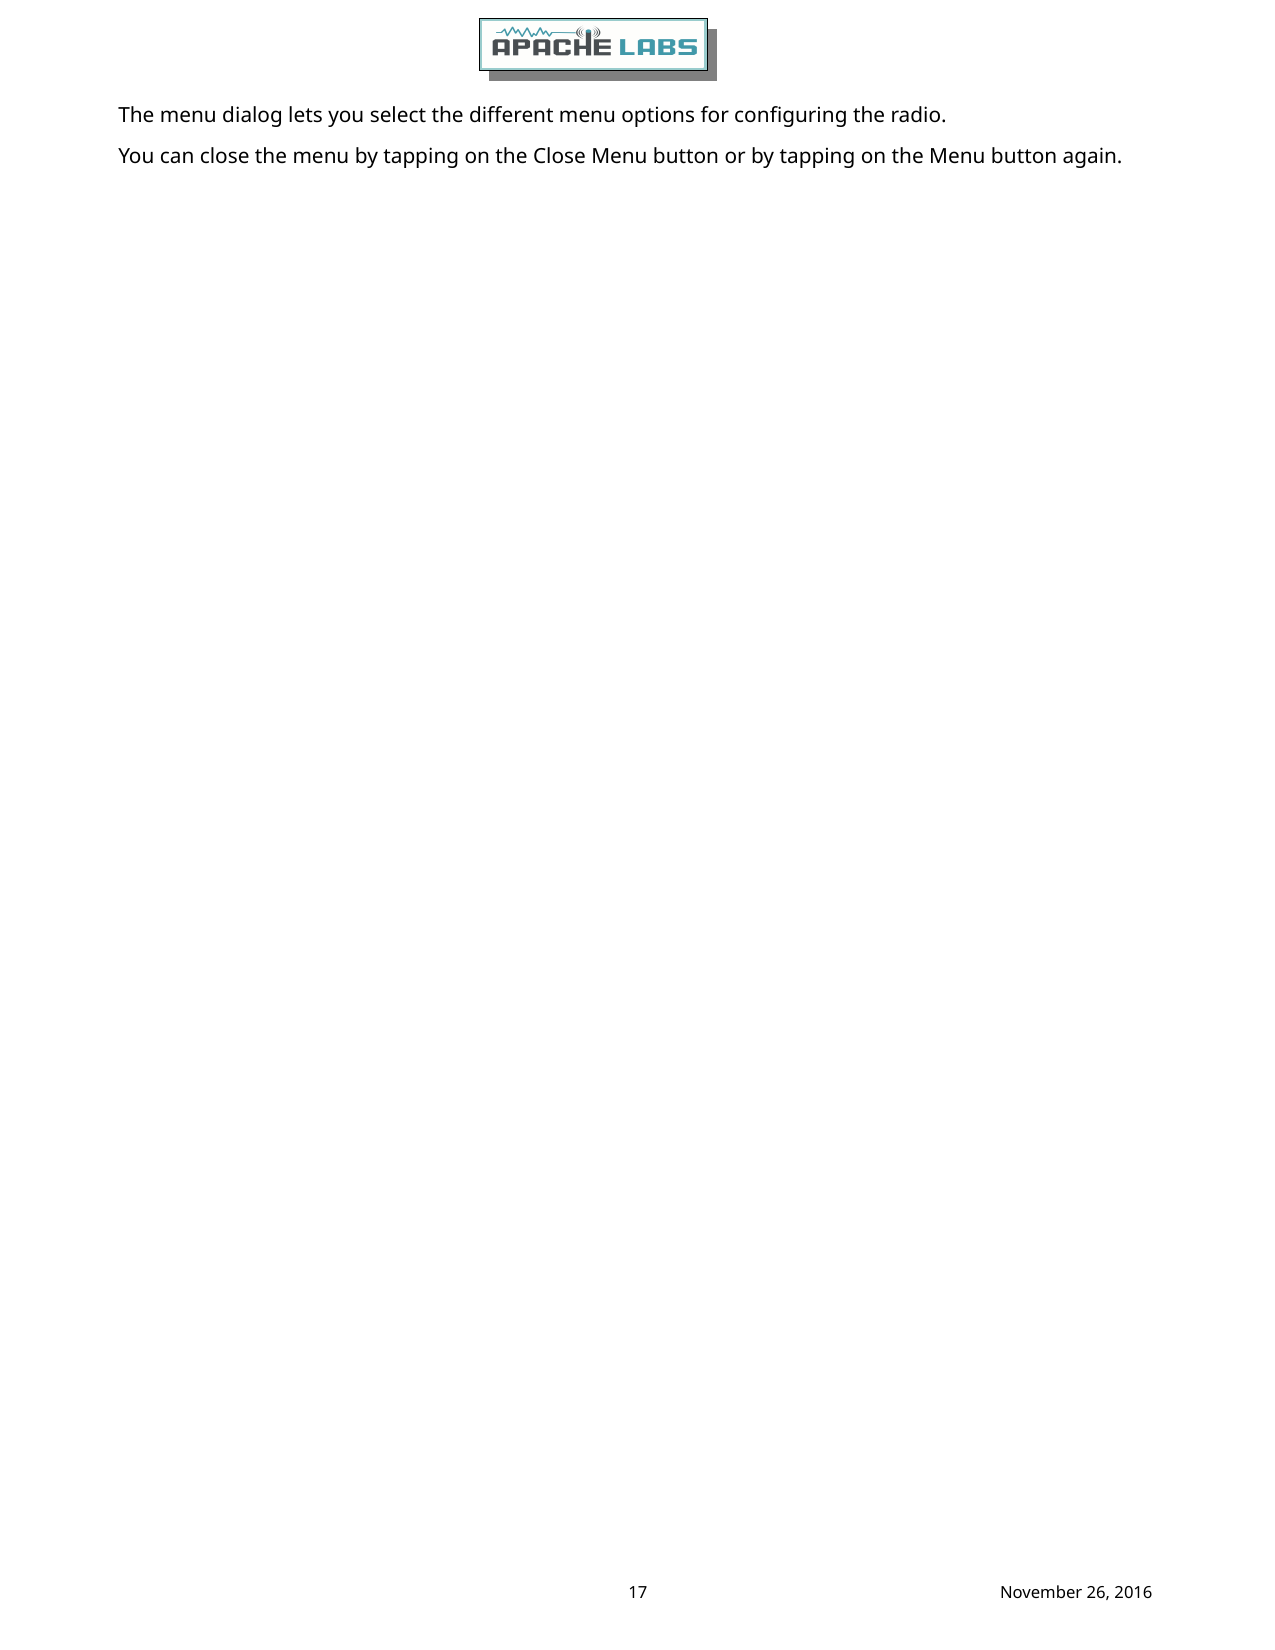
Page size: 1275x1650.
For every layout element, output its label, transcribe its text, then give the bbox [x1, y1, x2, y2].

picture [482, 21, 704, 68]
text You can close the menu by tapping on the Close Menu button or by tapping on the Menu button again. [118, 141, 1157, 170]
text The menu dialog lets you select the different menu options for configuring the radio. [118, 100, 1157, 129]
